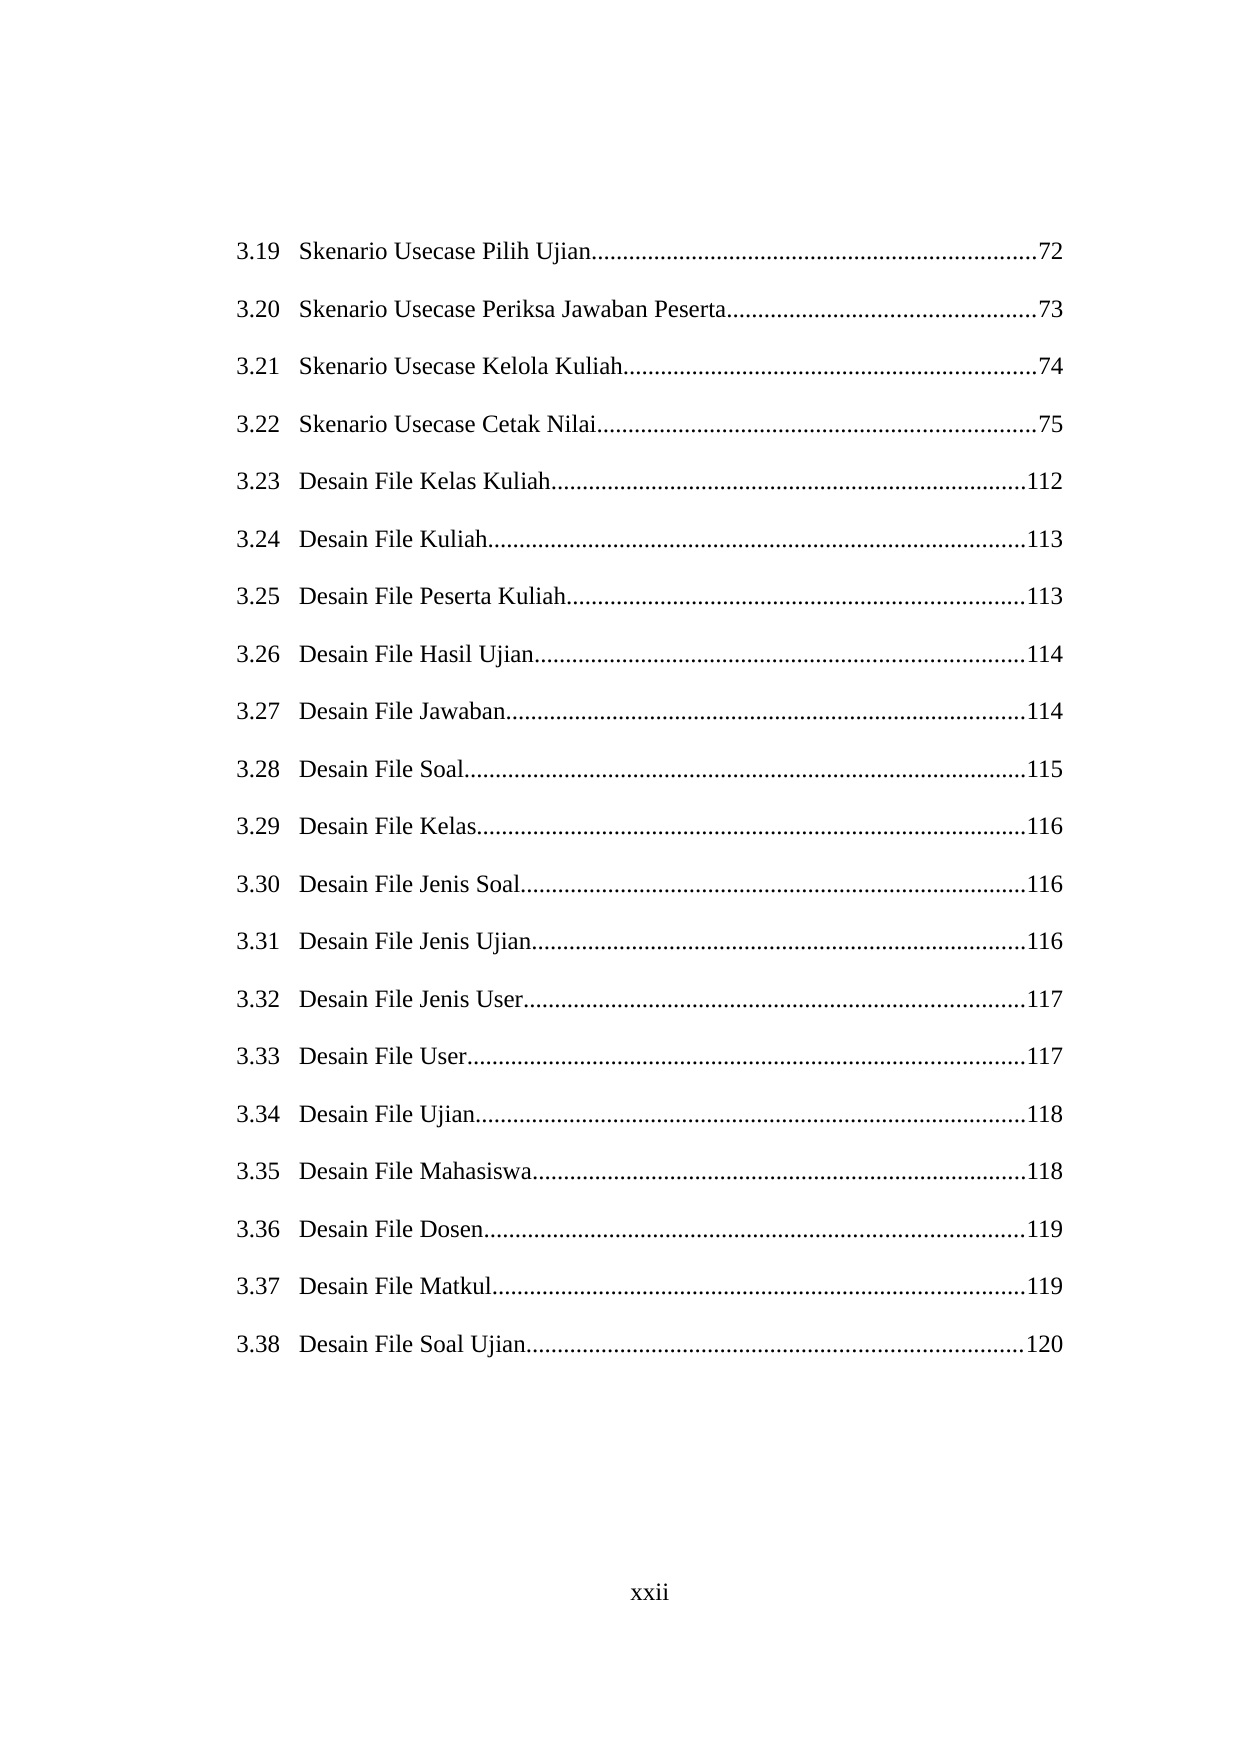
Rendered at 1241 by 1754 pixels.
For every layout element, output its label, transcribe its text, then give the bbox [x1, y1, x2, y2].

text 3.26 Desain File Hasil Ujian 114 [236, 639, 1063, 667]
text 3.21 Skenario Usecase Kelola Kuliah 74 [236, 351, 1063, 380]
text 3.38 Desain File Soal Ujian 120 [236, 1329, 1063, 1357]
text 3.24 Desain File Kuliah 113 [236, 524, 1063, 552]
text 3.23 Desain File Kelas Kuliah 112 [236, 466, 1063, 495]
text 3.27 Desain File Jawaban 114 [236, 696, 1063, 725]
text 3.20 Skenario Usecase Periksa Jawaban Peserta 73 [236, 294, 1063, 322]
text 3.19 Skenario Usecase Pilih Ujian 72 [236, 236, 1063, 265]
text 3.37 Desain File Matkul 119 [236, 1271, 1063, 1300]
text 3.35 Desain File Mahasiswa 118 [236, 1156, 1063, 1185]
text 3.32 Desain File Jenis User 117 [236, 984, 1063, 1012]
text 3.25 Desain File Peserta Kuliah 113 [236, 581, 1063, 610]
text 3.36 Desain File Dosen 119 [236, 1214, 1063, 1242]
text 3.28 Desain File Soal 115 [236, 754, 1063, 782]
text 3.34 Desain File Ujian 118 [236, 1099, 1063, 1127]
text 3.31 Desain File Jenis Ujian 116 [236, 926, 1063, 955]
text 3.22 Skenario Usecase Cetak Nilai 75 [236, 409, 1063, 437]
text 3.29 Desain File Kelas 116 [236, 811, 1063, 840]
text 3.33 Desain File User 117 [236, 1041, 1063, 1070]
text 3.30 Desain File Jenis Soal 116 [236, 869, 1063, 897]
